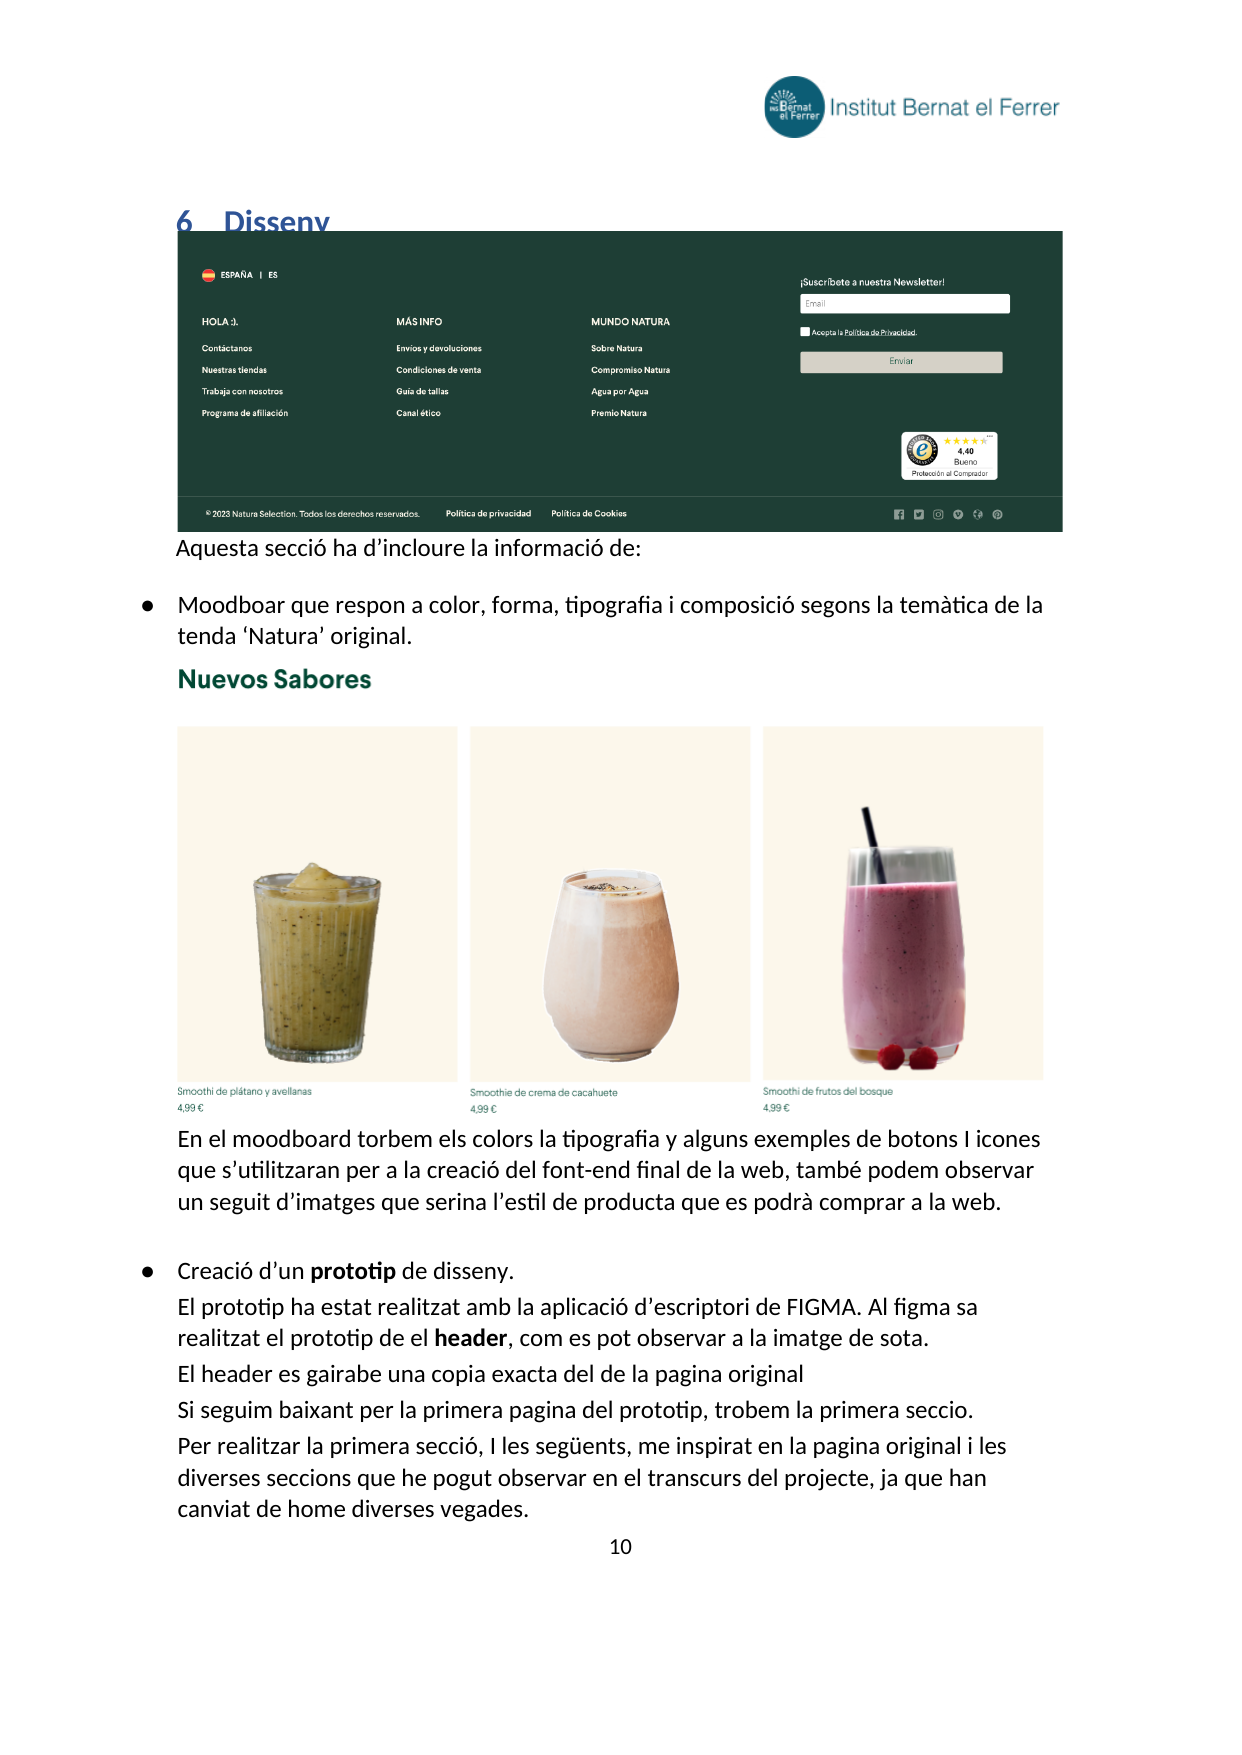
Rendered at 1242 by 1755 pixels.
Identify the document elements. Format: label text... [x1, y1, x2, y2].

list Si seguim baixant per la primera pagina del prototip, trobem la primera seccio. [140, 1394, 1062, 1425]
picture [764, 76, 1060, 138]
list El header es gairabe una copia exacta del de la pagina original [140, 1358, 1062, 1389]
list Moodboar que respon a color, forma, tipografia i composició segons la temàtica de la tenda ‘Natura’ original. [140, 589, 1062, 651]
list Creació d’un prototip de disseny. [140, 1255, 1062, 1286]
list En el moodboard torbem els colors la tipografia y alguns exemples de botons I icones que s’utilitzaran per a la creació del font-end final de la web, també podem observar un seguit d’imatges que serina l’estil de producta que es podrà comprar a la web. [140, 656, 1062, 1216]
text Aquesta secció ha d’incloure la informació de: [176, 245, 1062, 562]
list Per realitzar la primera secció, I les següents, me inspirat en la pagina original i les diverses seccions que he pogut observar en el transcurs del projecte, ja que han canviat de home diverses vegades. [140, 1430, 1062, 1524]
list El prototip ha estat realitzat amb la aplicació d’escriptori de FIGMA. Al figma sa realitzat el prototip de el header, com es pot observar a la imatge de sota. [140, 1291, 1062, 1353]
subtitle 6 Disseny [176, 202, 1062, 231]
picture [177, 231, 1063, 532]
picture [176, 665, 1062, 1123]
